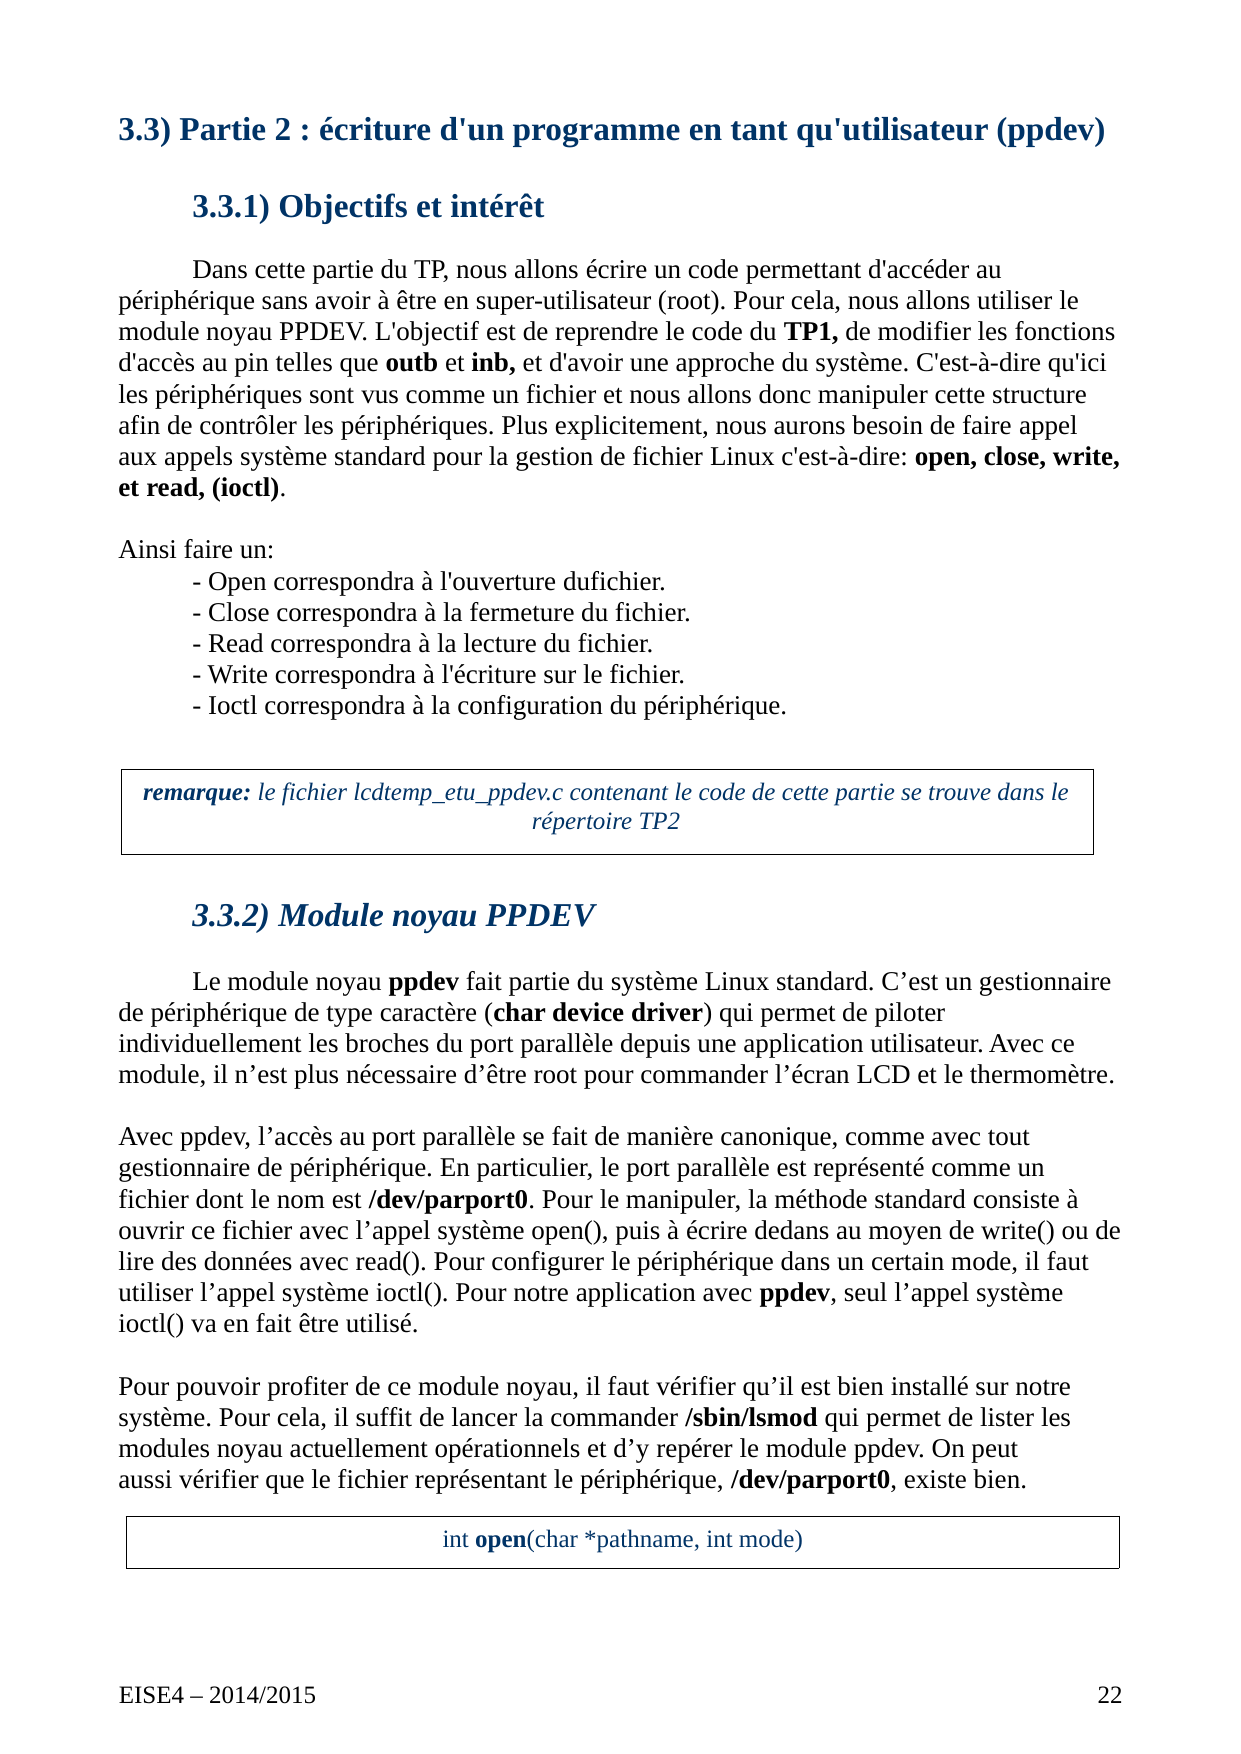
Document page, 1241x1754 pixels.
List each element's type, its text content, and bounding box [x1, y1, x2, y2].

text ioctl() va en fait être utilisé. [118, 1307, 1122, 1338]
text 3.3.1) Objectifs et intérêt [118, 186, 1122, 224]
text - Ioctl correspondra à la configuration du périphérique. [118, 689, 1122, 720]
text - Close correspondra à la fermeture du fichier. [118, 596, 1122, 627]
text Ainsi faire un: [118, 533, 1122, 564]
text int open(char *pathname, int mode) [134, 1524, 1110, 1553]
text remarque: le fichier lcdtemp_etu_ppdev.c contenant le code de cette partie se trouve dans le répertoire TP2 [130, 777, 1084, 835]
text 3.3) Partie 2 : écriture d'un programme en tant qu'utilisateur (ppdev) [118, 109, 1122, 148]
text - Read correspondra à la lecture du fichier. [118, 627, 1122, 658]
text gestionnaire de périphérique. En particulier, le port parallèle est représenté comme un fichier dont le nom est /dev/parport0. Pour le manipuler, la méthode standard consiste à ouvrir ce fichier avec l’appel système open(), puis à écrire dedans au moyen de write() ou de [118, 1152, 1122, 1245]
text - Open correspondra à l'ouverture dufichier. [118, 564, 1122, 596]
text - Write correspondra à l'écriture sur le fichier. [118, 658, 1122, 689]
text Avec ppdev, l’accès au port parallèle se fait de manière canonique, comme avec tout [118, 1120, 1122, 1152]
text Pour pouvoir profiter de ce module noyau, il faut vérifier qu’il est bien installé sur notre [118, 1369, 1122, 1401]
text Dans cette partie du TP, nous allons écrire un code permettant d'accéder au périphérique sans avoir à être en super-utilisateur (root). Pour cela, nous allons utiliser le module noyau PPDEV. L'objectif est de reprendre le code du TP1, de modifier les fonctions d'accès au pin telles que outb et inb, et d'avoir une approche du système. C'est-à-dire qu'ici les périphériques sont vus comme un fichier et nous allons donc manipuler cette structure afin de contrôler les périphériques. Plus explicitement, nous aurons besoin de faire appel aux appels système standard pour la gestion de fichier Linux c'est-à-dire: open, close, write, et read, (ioctl). [118, 253, 1122, 502]
text modules noyau actuellement opérationnels et d’y repérer le module ppdev. On peut [118, 1432, 1122, 1463]
text 3.3.2) Module noyau PPDEV [118, 895, 1122, 933]
text aussi vérifier que le fichier représentant le périphérique, /dev/parport0, existe bien. [118, 1463, 1122, 1494]
text Le module noyau ppdev fait partie du système Linux standard. C’est un gestionnaire de périphérique de type caractère (char device driver) qui permet de piloter individuellement les broches du port parallèle depuis une application utilisateur. Avec ce module, il n’est plus nécessaire d’être root pour commander l’écran LCD et le thermomètre. [118, 965, 1122, 1089]
text lire des données avec read(). Pour configurer le périphérique dans un certain mode, il faut [118, 1245, 1122, 1276]
text utiliser l’appel système ioctl(). Pour notre application avec ppdev, seul l’appel système [118, 1276, 1122, 1307]
text système. Pour cela, il suffit de lancer la commander /sbin/lsmod qui permet de lister les [118, 1401, 1122, 1432]
